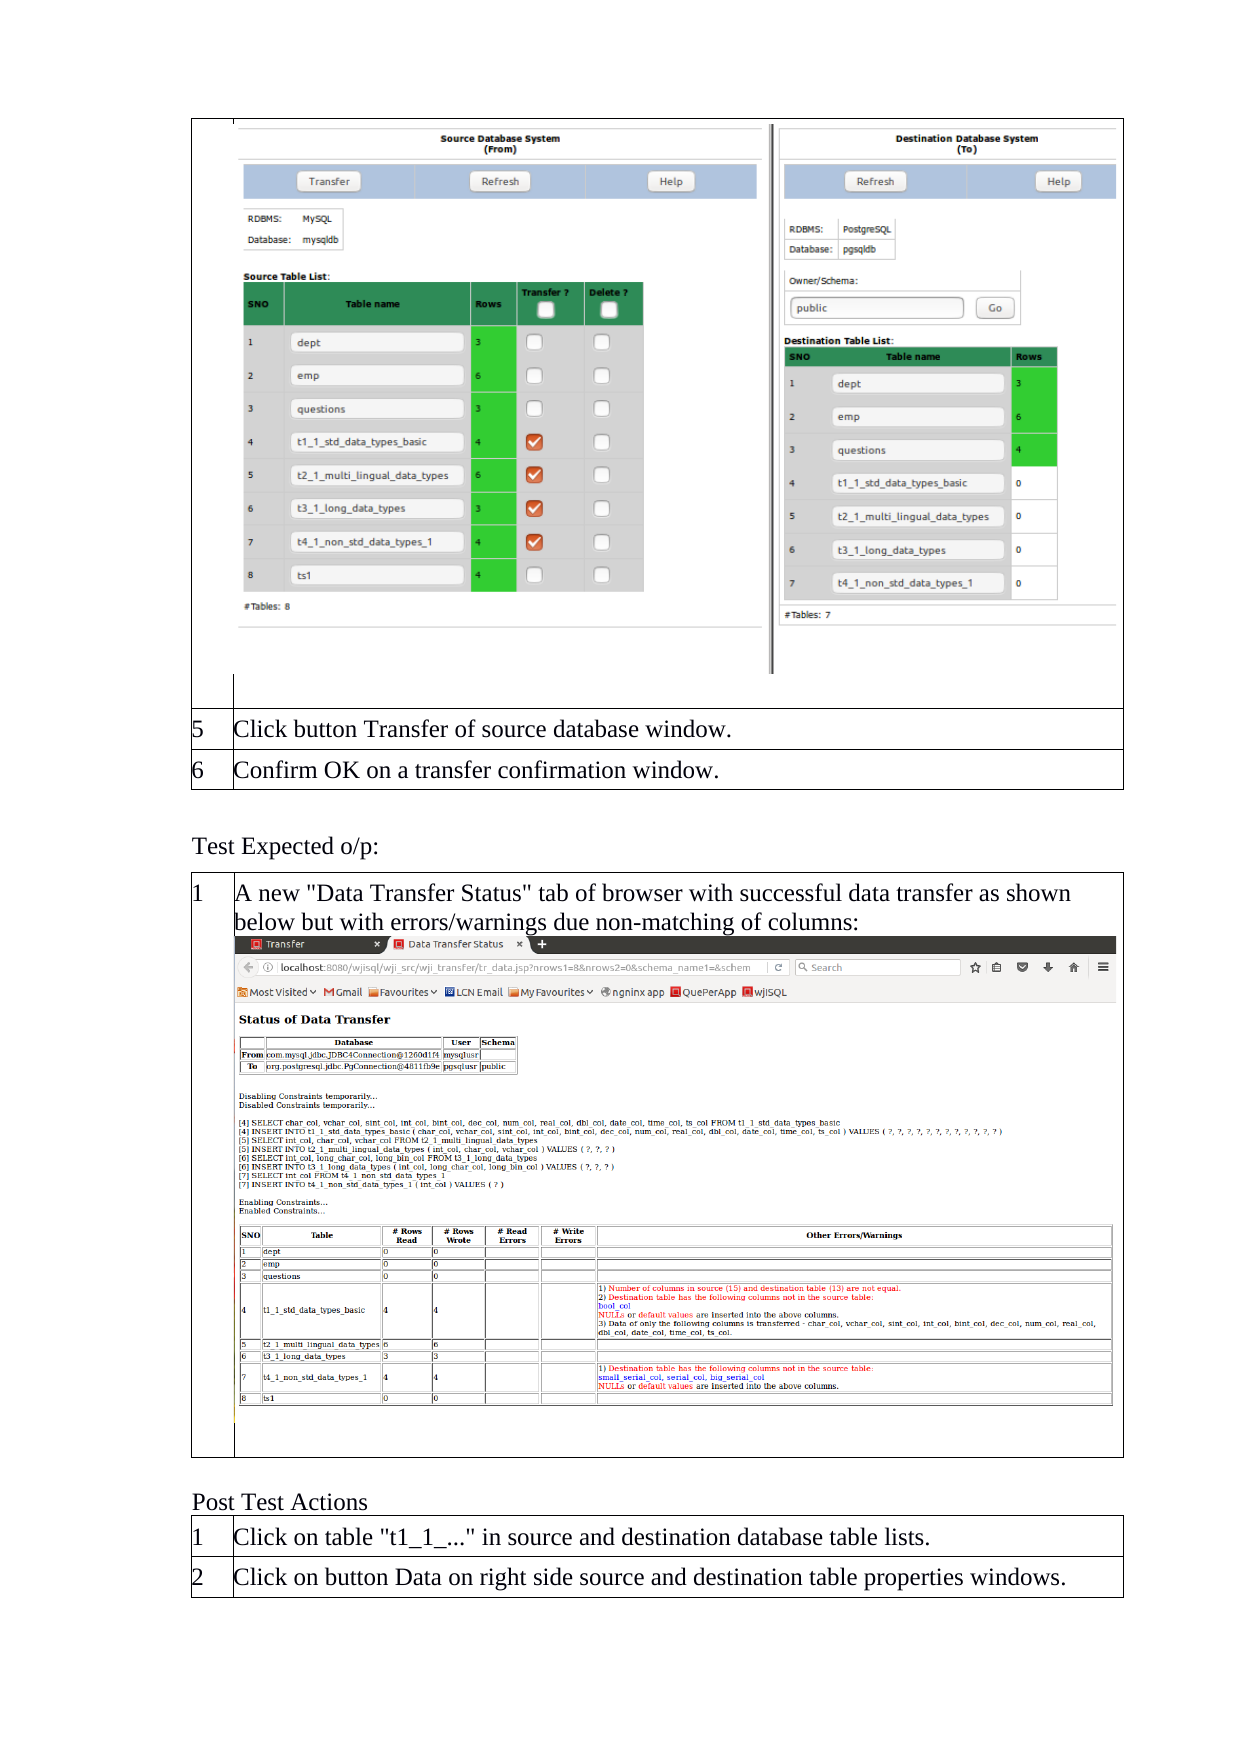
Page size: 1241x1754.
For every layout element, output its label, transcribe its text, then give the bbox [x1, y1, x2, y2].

text Test Expected o/p: [118, 831, 1122, 860]
table_cell 5 [192, 709, 233, 748]
table_header A new "Data Transfer Status" tab of browser with successful data transfer as shown below but with errors/warnings due non-matching of columns: [235, 873, 1123, 1457]
table_cell Click button Transfer of source database window. [234, 709, 1123, 748]
picture [233, 936, 1117, 1423]
picture [232, 124, 1117, 674]
table_header 1 [192, 873, 234, 1457]
table_cell Confirm OK on a transfer confirmation window. [234, 750, 1123, 789]
table_cell 6 [192, 750, 233, 789]
table_cell Click on button Data on right side source and destination table properties windows. [234, 1557, 1123, 1597]
table_cell [234, 119, 1123, 708]
table_cell [192, 119, 233, 708]
table_header Click on table "t1_1_..." in source and destination database table lists. [234, 1516, 1123, 1556]
text Post Test Actions [118, 1487, 1122, 1515]
table_header 1 [192, 1516, 233, 1556]
table_cell 2 [192, 1557, 233, 1597]
